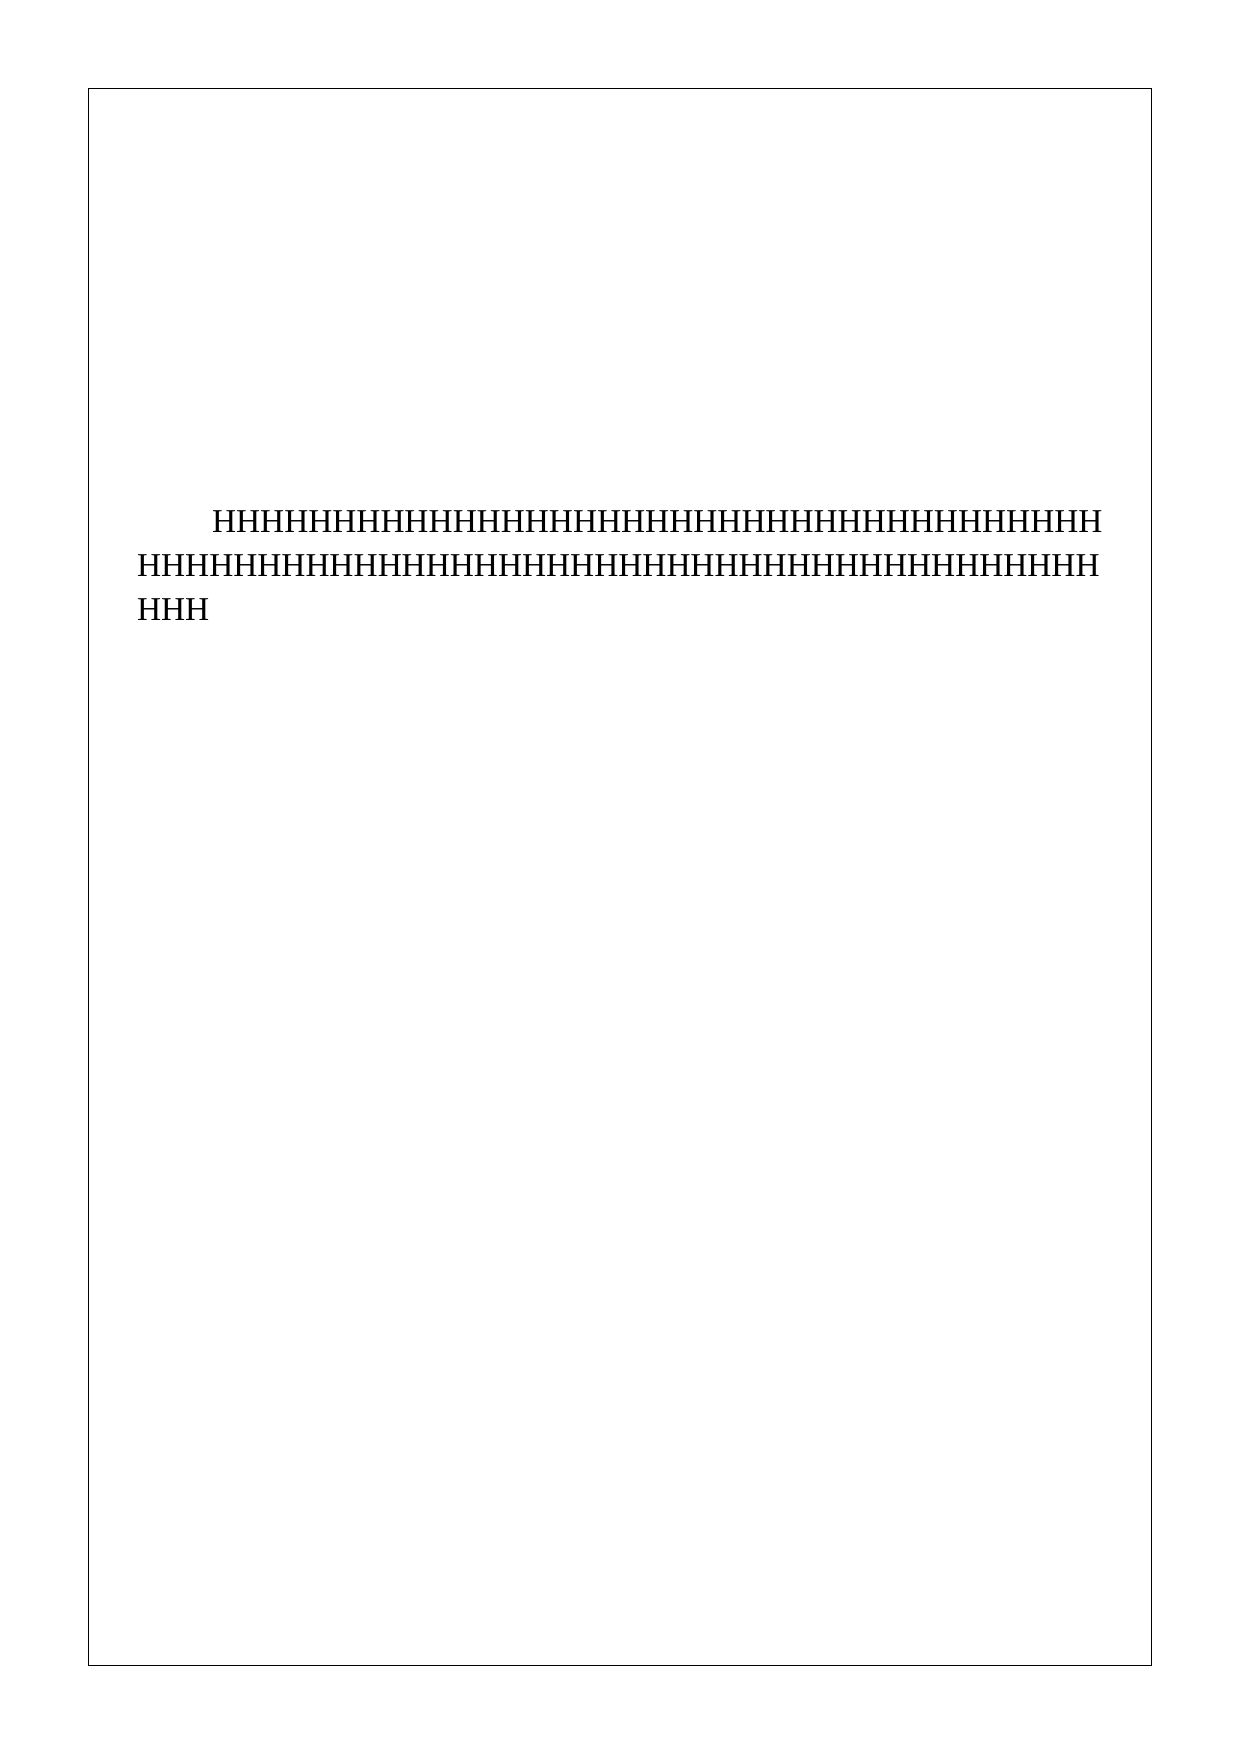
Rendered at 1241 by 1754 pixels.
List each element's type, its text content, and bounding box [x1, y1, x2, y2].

text HHHHHHHHHHHHHHHHHHHHHHHHHHHHHHHHHHHHHHHHHHHHHHHHHHHHHHHHHHHHHHHHHHHHHHHHHHHHHHHH [137, 501, 1103, 628]
